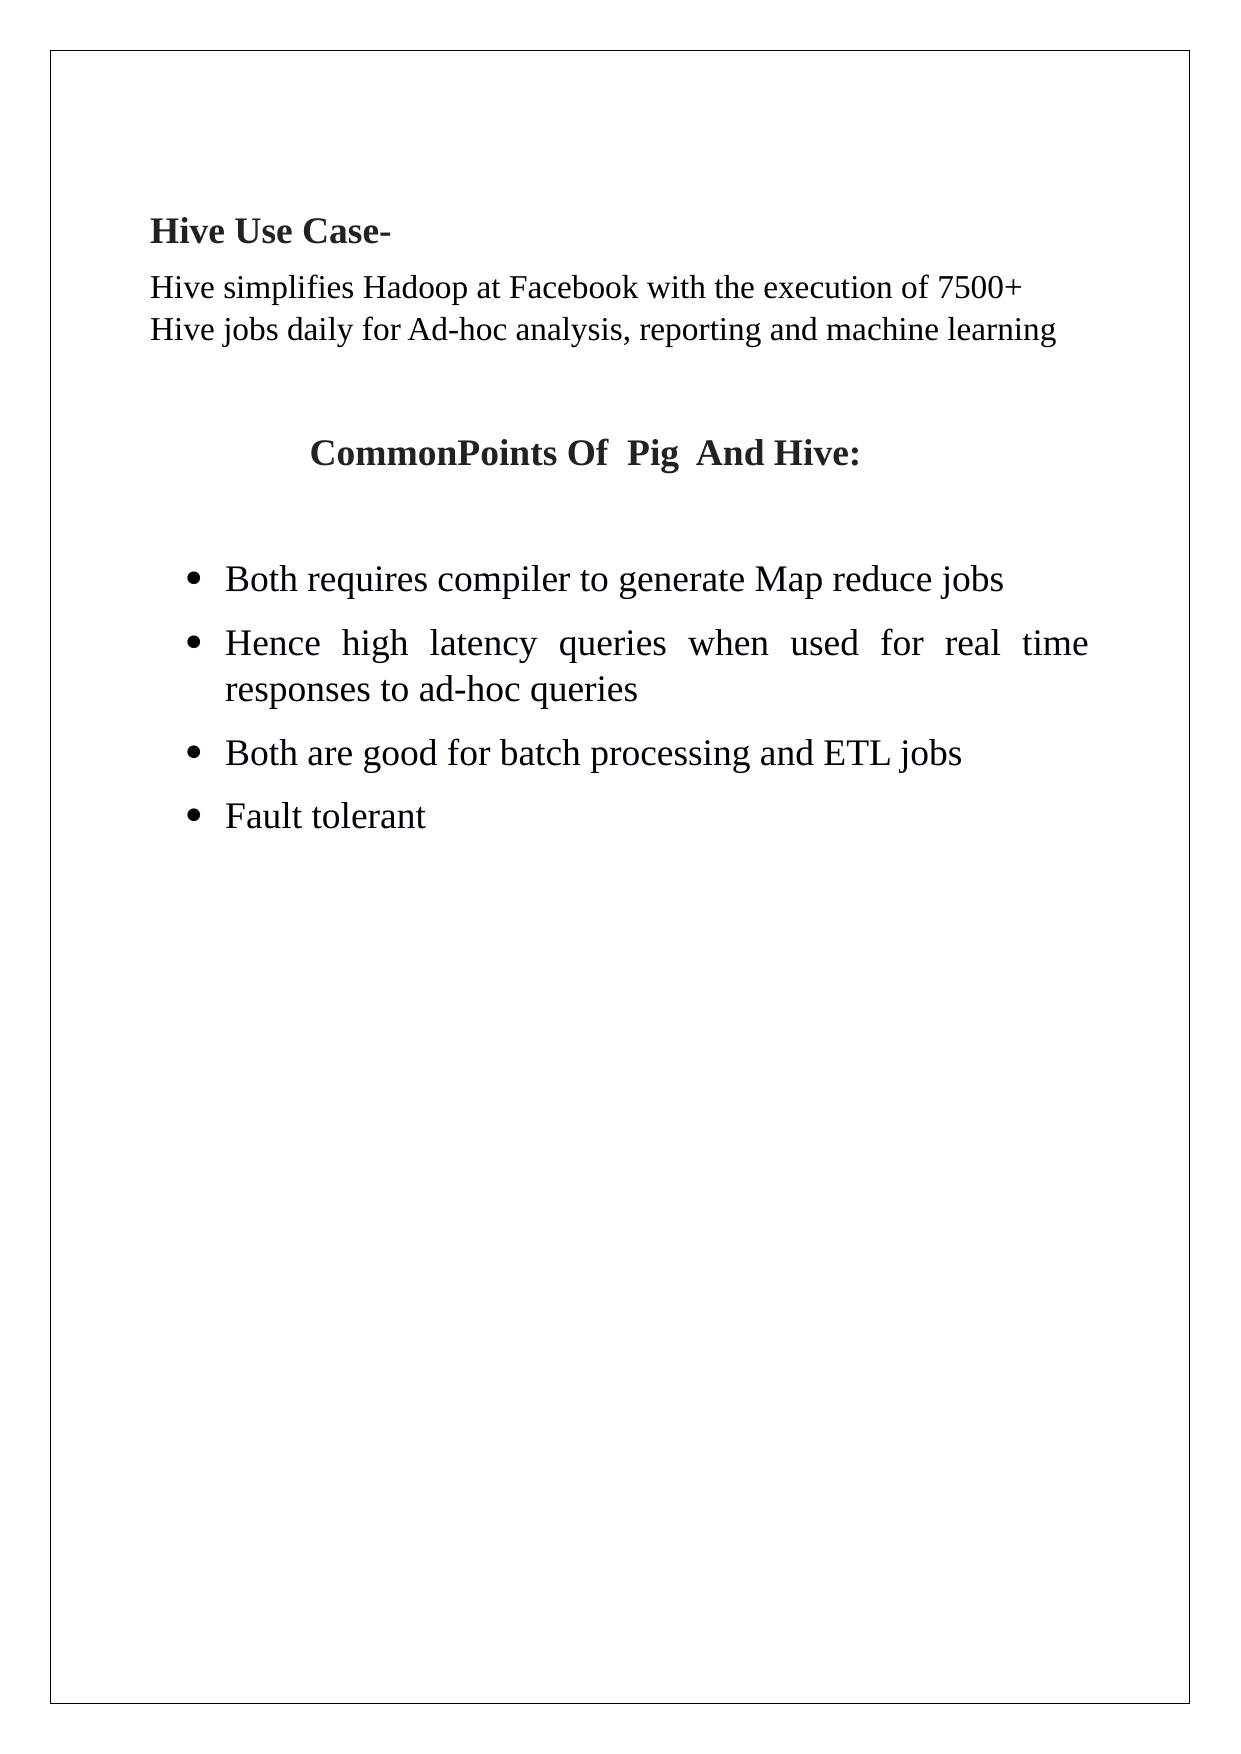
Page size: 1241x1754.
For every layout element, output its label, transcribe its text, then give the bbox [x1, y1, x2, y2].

text Hive simplifies Hadoop at Facebook with the execution of 7500+ Hive jobs daily for Ad-hoc analysis, reporting and machine learning [150, 268, 1090, 347]
subtitle Hive Use Case- [150, 208, 1090, 251]
list Hence high latency queries when used for real time responses to ad-hoc queries [187, 620, 1090, 710]
text CommonPoints Of Pig And Hive: [150, 430, 1090, 473]
list Both requires compiler to generate Map reduce jobs [187, 557, 1090, 600]
list Both are good for batch processing and ETL jobs [187, 730, 1090, 773]
list Fault tolerant [187, 793, 1090, 836]
